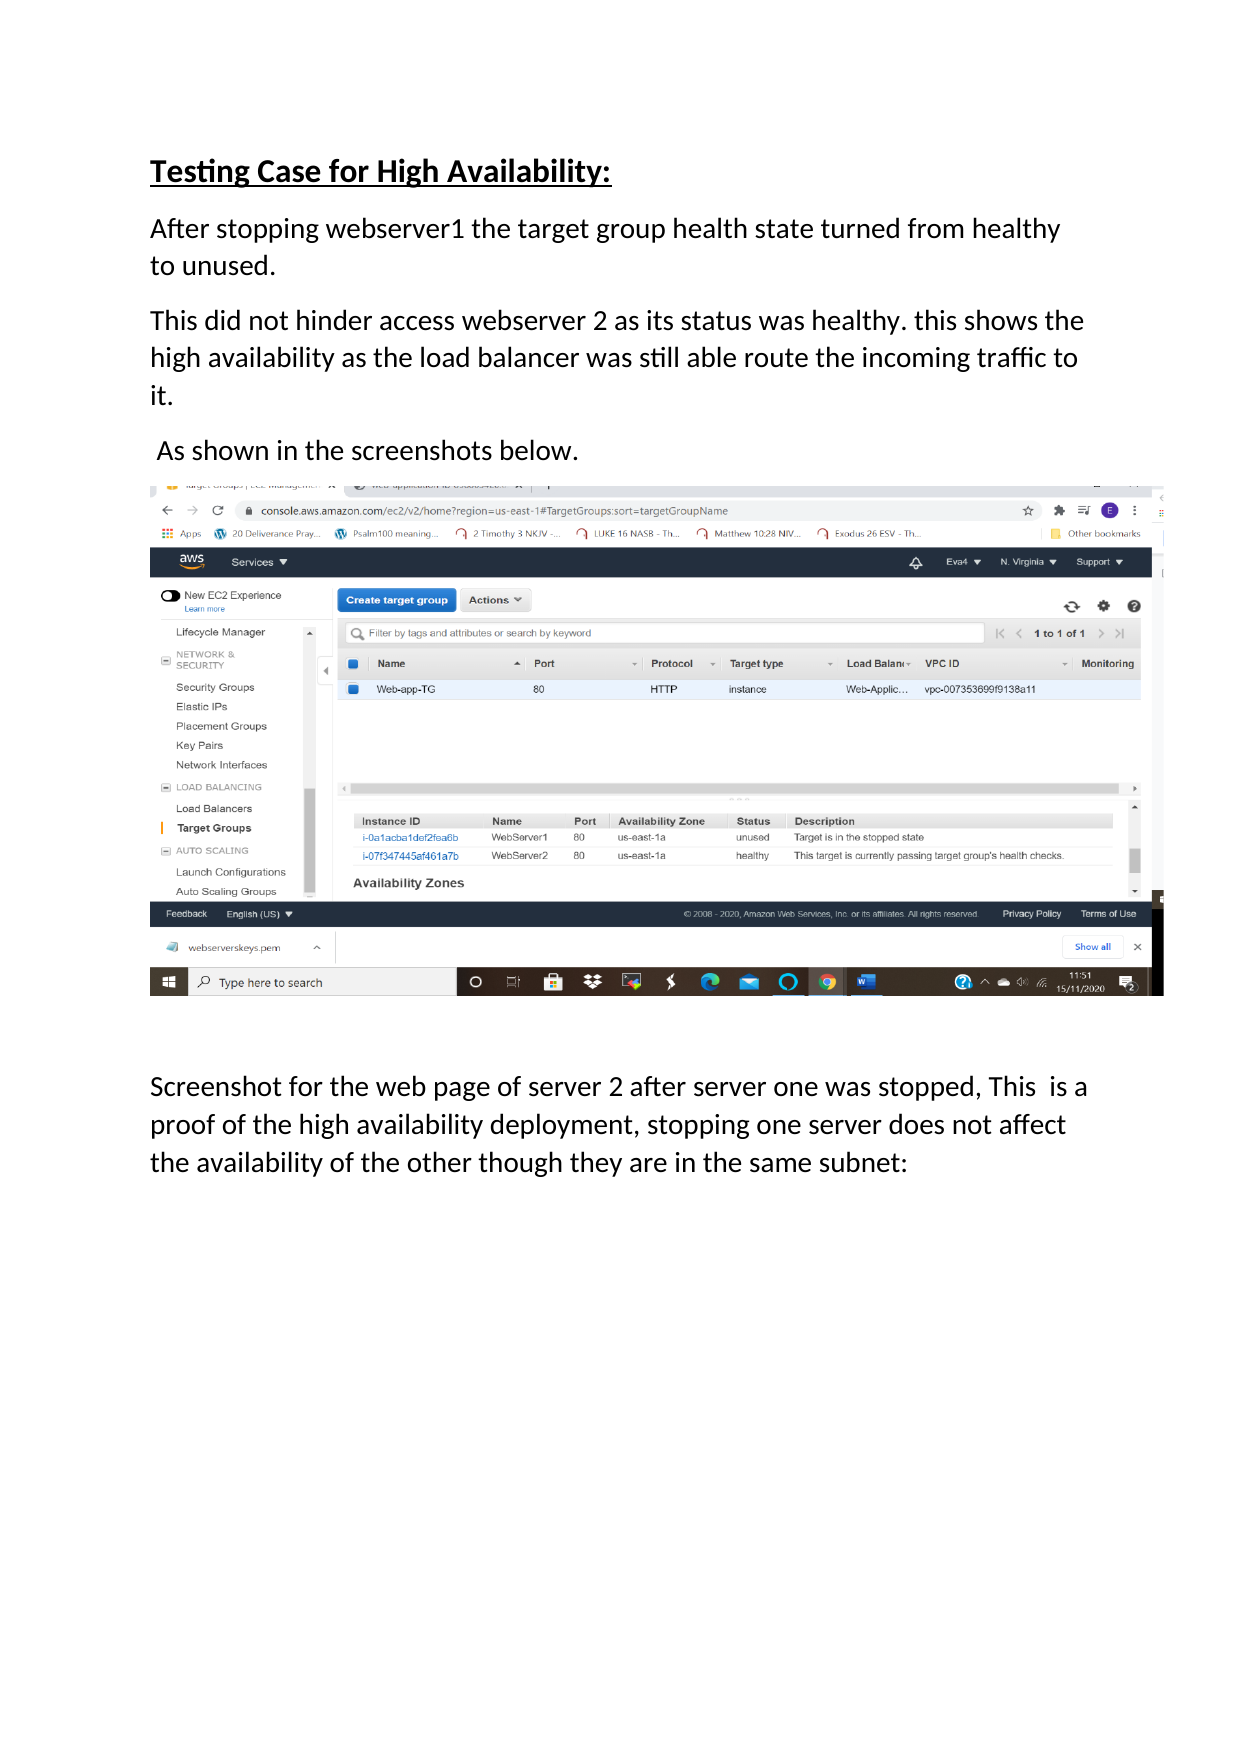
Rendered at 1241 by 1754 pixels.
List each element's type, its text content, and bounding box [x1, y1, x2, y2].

text As shown in the screenshots below. [150, 432, 1090, 467]
text After stopping webserver1 the target group health state turned from healthy to unused. [150, 210, 1090, 283]
text Testing Case for High Availability: [150, 150, 1090, 191]
text Screenshot for the web page of server 2 after server one was stopped, This is a proof of the high availability deployment, stopping one server does not affect the availability of the other though they are in the same subnet: [150, 1068, 1090, 1179]
text This did not hinder access webserver 2 as its status was healthy. this shows the high availability as the load balancer was still able route the incoming traffic to it. [150, 302, 1090, 413]
